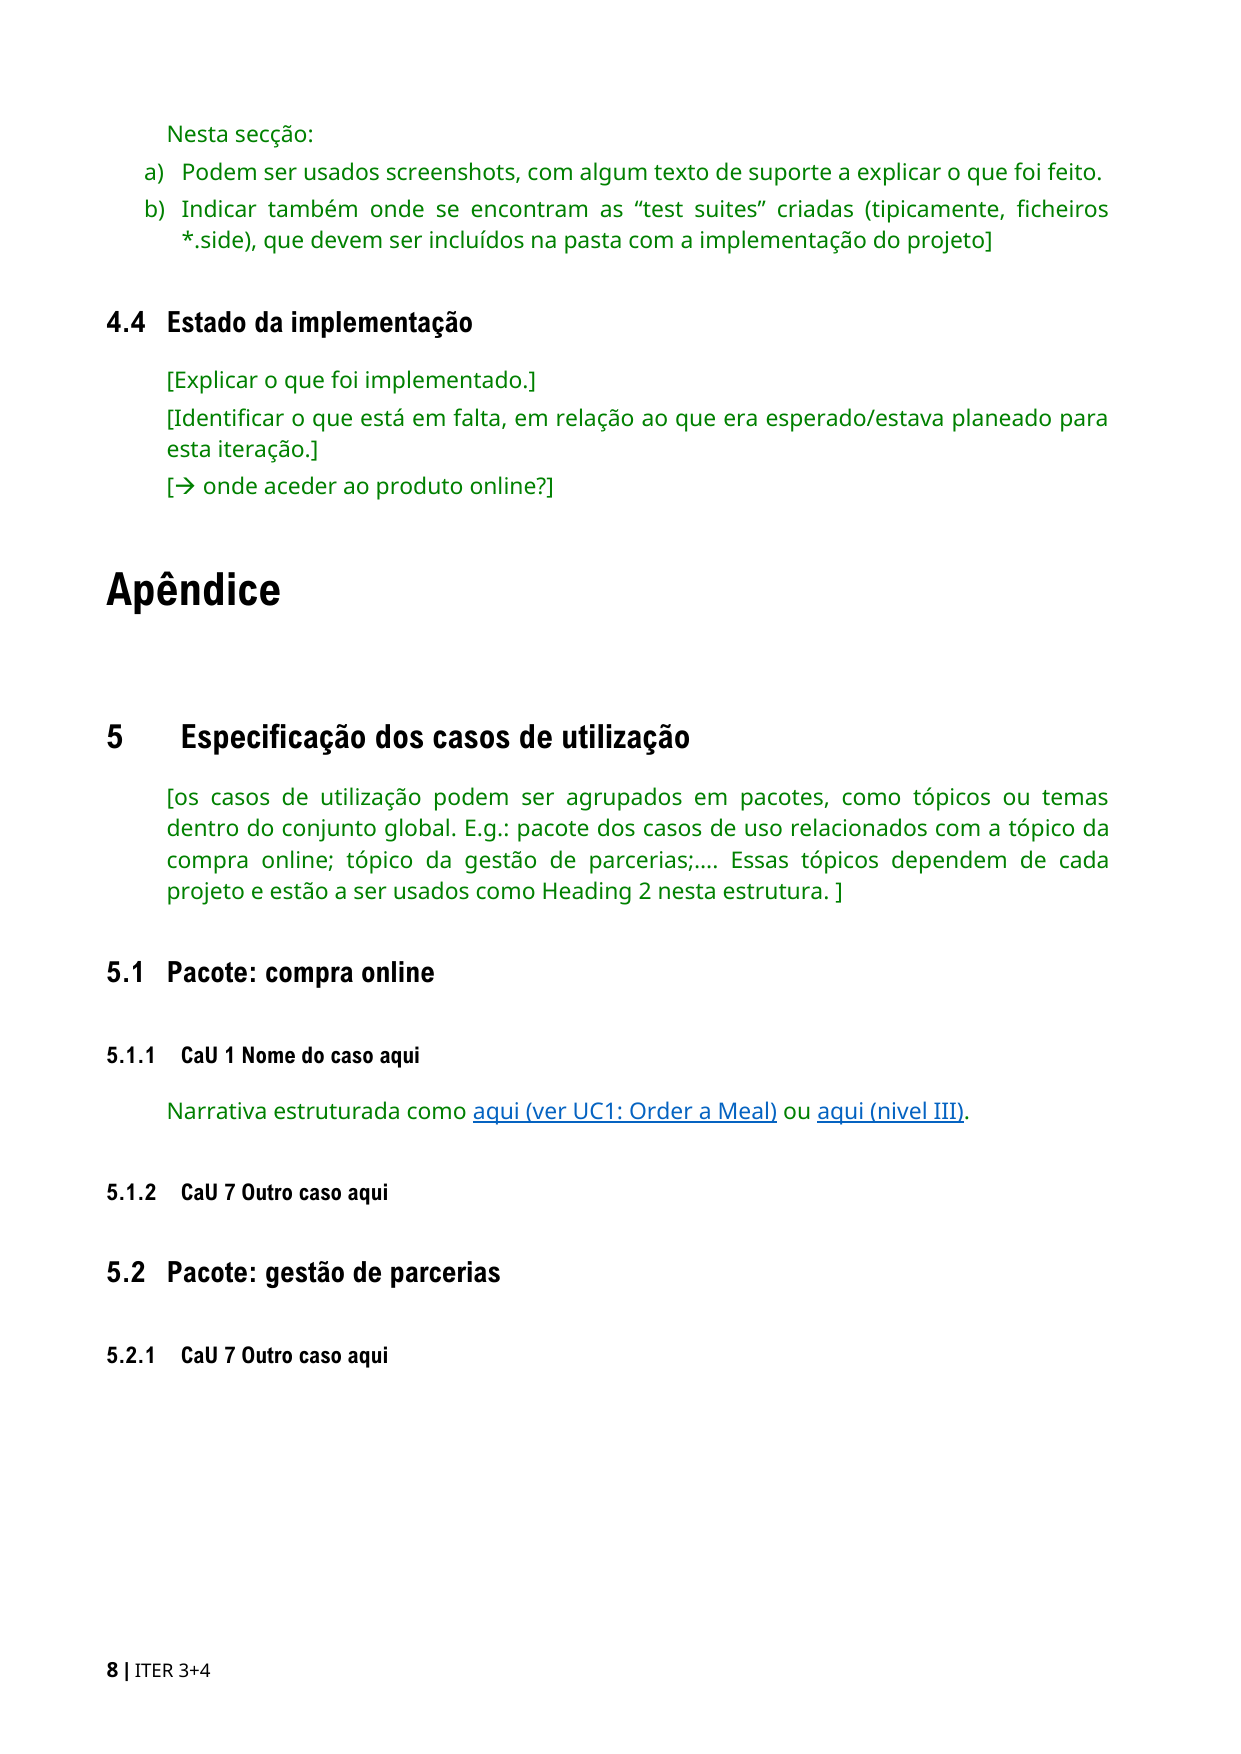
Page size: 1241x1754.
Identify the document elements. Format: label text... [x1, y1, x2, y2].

subtitle CaU 1 Nome do caso aqui [106, 1039, 1110, 1070]
text [Identificar o que está em falta, em relação ao que era esperado/estava planeado para esta iteração.] [166, 401, 1110, 464]
text Narrativa estruturada como aqui (ver UC1: Order a Meal) ou aqui (nivel III). [166, 1095, 1110, 1126]
text [ onde aceder ao produto online?] [166, 470, 1110, 501]
text Nesta secção: [166, 118, 1110, 149]
list Podem ser usados screenshots, com algum texto de suporte a explicar o que foi feito. [144, 156, 1110, 187]
title Apêndice [106, 560, 1051, 616]
subtitle Pacote: gestão de parcerias [106, 1256, 1051, 1289]
subtitle CaU 7 Outro caso aqui [106, 1176, 1110, 1206]
text [Explicar o que foi implementado.] [166, 364, 1110, 395]
subtitle Especificação dos casos de utilização [106, 716, 1051, 756]
subtitle Pacote: compra online [106, 956, 1051, 989]
list Indicar também onde se encontram as “test suites” criadas (tipicamente, ficheiros *.side), que devem ser incluídos na pasta com a implementação do projeto] [144, 193, 1110, 256]
subtitle CaU 7 Outro caso aqui [106, 1339, 1110, 1370]
subtitle Estado da implementação [106, 306, 1051, 339]
text [os casos de utilização podem ser agrupados em pacotes, como tópicos ou temas dentro do conjunto global. E.g.: pacote dos casos de uso relacionados com a tópico da compra online; tópico da gestão de parcerias;…. Essas tópicos dependem de cada projeto e estão a ser usados como Heading 2 nesta estrutura. ] [166, 781, 1110, 906]
